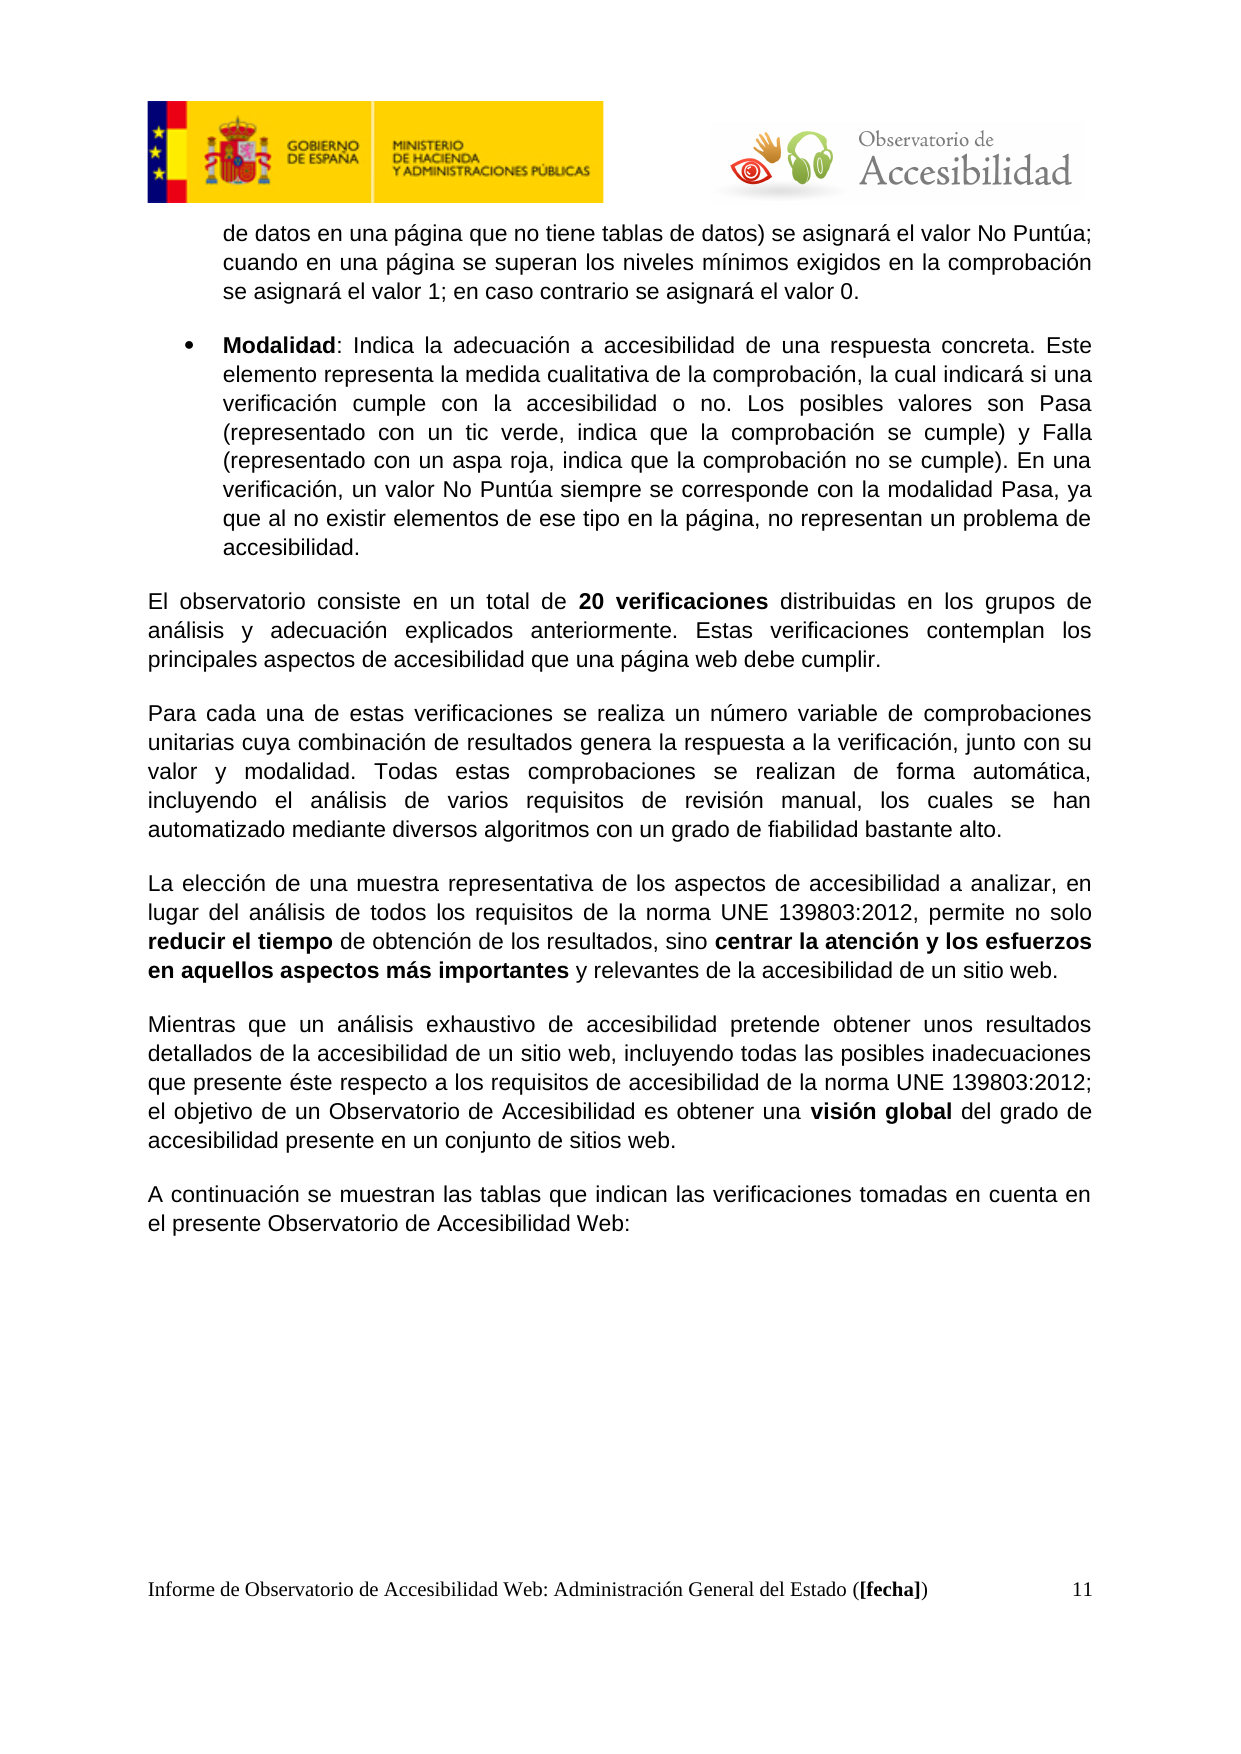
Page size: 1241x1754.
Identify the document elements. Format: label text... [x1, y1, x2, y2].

text La elección de una muestra representativa de los aspectos de accesibilidad a analizar, en lugar del análisis de todos los requisitos de la norma UNE 139803:2012, permite no solo reducir el tiempo de obtención de los resultados, sino centrar la atención y los esfuerzos en aquellos aspectos más importantes y relevantes de la accesibilidad de un sitio web. [148, 870, 1092, 983]
list Modalidad: Indica la adecuación a accesibilidad de una respuesta concreta. Este elemento representa la medida cualitativa de la comprobación, la cual indicará si una verificación cumple con la accesibilidad o no. Los posibles valores son Pasa (representado con un tic verde, indica que la comprobación se cumple) y Falla (representado con un aspa roja, indica que la comprobación no se cumple). En una verificación, un valor No Puntúa siempre se corresponde con la modalidad Pasa, ya que al no existir elementos de ese tipo en la página, no representan un problema de accesibilidad. [185, 332, 1092, 561]
list de datos en una página que no tiene tablas de datos) se asignará el valor No Puntúa; cuando en una página se superan los niveles mínimos exigidos en la comprobación se asignará el valor 1; en caso contrario se asignará el valor 0. [185, 220, 1092, 304]
picture [710, 122, 1086, 205]
text A continuación se muestran las tablas que indican las verificaciones tomadas en cuenta en el presente Observatorio de Accesibilidad Web: [148, 1181, 1092, 1236]
text El observatorio consiste en un total de 20 verificaciones distribuidas en los grupos de análisis y adecuación explicados anteriormente. Estas verificaciones contemplan los principales aspectos de accesibilidad que una página web debe cumplir. [148, 588, 1092, 672]
picture [147, 101, 604, 203]
text Para cada una de estas verificaciones se realiza un número variable de comprobaciones unitarias cuya combinación de resultados genera la respuesta a la verificación, junto con su valor y modalidad. Todas estas comprobaciones se realizan de forma automática, incluyendo el análisis de varios requisitos de revisión manual, los cuales se han automatizado mediante diversos algoritmos con un grado de fiabilidad bastante alto. [148, 700, 1092, 842]
text Mientras que un análisis exhaustivo de accesibilidad pretende obtener unos resultados detallados de la accesibilidad de un sitio web, incluyendo todas las posibles inadecuaciones que presente éste respecto a los requisitos de accesibilidad de la norma UNE 139803:2012; el objetivo de un Observatorio de Accesibilidad es obtener una visión global del grado de accesibilidad presente en un conjunto de sitios web. [148, 1011, 1092, 1153]
